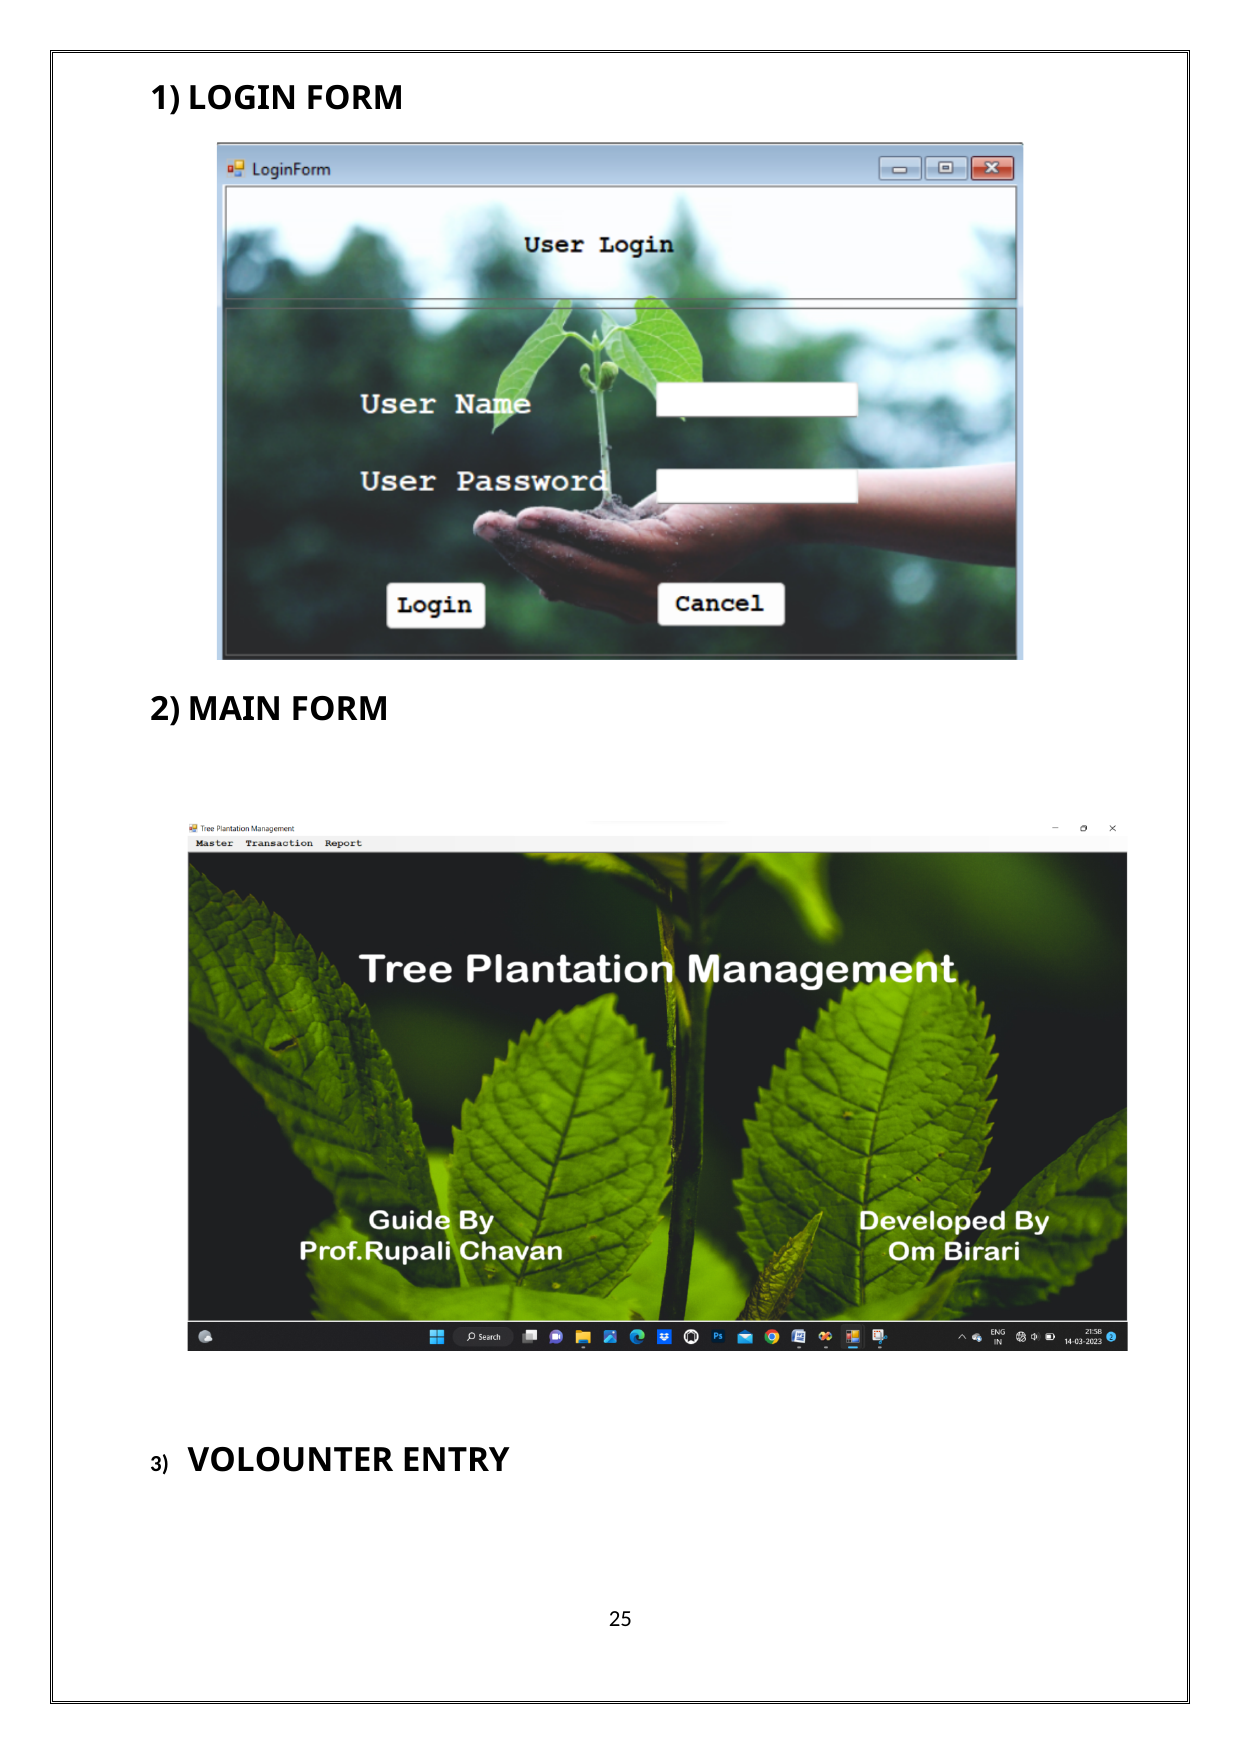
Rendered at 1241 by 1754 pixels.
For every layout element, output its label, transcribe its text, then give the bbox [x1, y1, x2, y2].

list LOGIN FORM [150, 74, 1090, 119]
list VOLOUNTER ENTRY [150, 1436, 1090, 1481]
list MAIN FORM [150, 684, 1090, 730]
